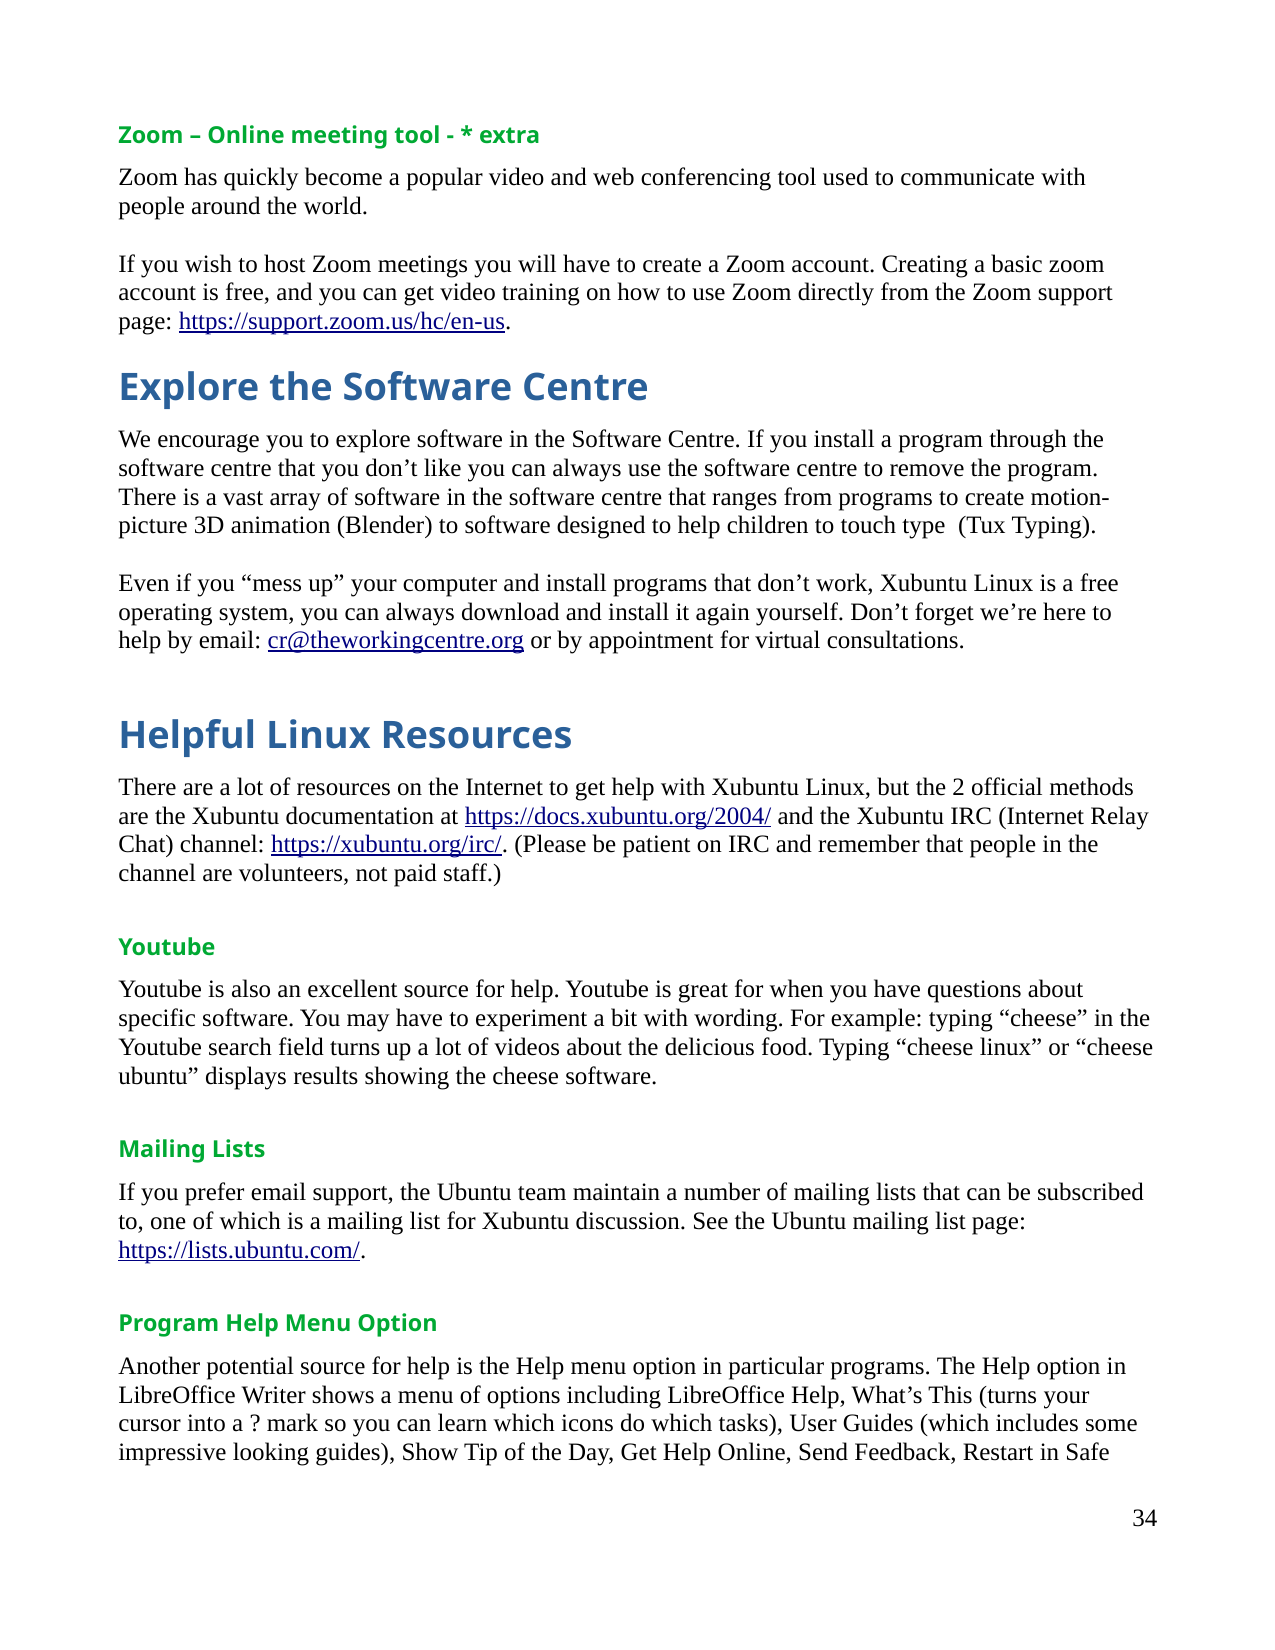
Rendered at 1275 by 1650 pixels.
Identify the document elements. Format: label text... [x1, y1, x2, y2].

subtitle Program Help Menu Option [118, 1307, 1157, 1338]
text If you wish to host Zoom meetings you will have to create a Zoom account. Creating a basic zoom account is free, and you can get video training on how to use Zoom directly from the Zoom support page: https://support.zoom.us/hc/en-us. [118, 249, 1157, 335]
subtitle Explore the Software Centre [118, 360, 1157, 412]
text There are a lot of resources on the Internet to get help with Xubuntu Linux, but the 2 official methods are the Xubuntu documentation at https://docs.xubuntu.org/2004/ and the Xubuntu IRC (Internet Relay Chat) channel: https://xubuntu.org/irc/. (Please be patient on IRC and remember that people in the channel are volunteers, not paid staff.) [118, 772, 1157, 887]
subtitle Helpful Linux Resources [118, 708, 1157, 759]
text Youtube is also an excellent source for help. Youtube is great for when you have questions about specific software. You may have to experiment a bit with wording. For example: typing “cheese” in the Youtube search field turns up a lot of videos about the delicious food. Typing “cheese linux” or “cheese ubuntu” displays results showing the cheese software. [118, 974, 1157, 1089]
subtitle Zoom – Online meeting tool - * extra [118, 118, 1157, 150]
text If you prefer email support, the Ubuntu team maintain a number of mailing lists that can be subscribed to, one of which is a mailing list for Xubuntu discussion. See the Ubuntu mailing list page: https://lists.ubuntu.com/. [118, 1177, 1157, 1263]
text Zoom has quickly become a popular video and web conferencing tool used to communicate with people around the world. [118, 162, 1157, 220]
text We encourage you to explore software in the Software Centre. If you install a program through the software centre that you don’t like you can always use the software centre to remove the program. There is a vast array of software in the software centre that ranges from programs to create motion-picture 3D animation (Blender) to software designed to help children to touch type (Tux Typing). [118, 424, 1157, 539]
subtitle Mailing Lists [118, 1133, 1157, 1165]
subtitle Youtube [118, 930, 1157, 962]
text Even if you “mess up” your computer and install programs that don’t work, Xubuntu Linux is a free operating system, you can always download and install it again yourself. Don’t forget we’re here to help by email: cr@theworkingcentre.org or by appointment for virtual consultations. [118, 568, 1157, 654]
text Another potential source for help is the Help menu option in particular programs. The Help option in LibreOffice Writer shows a menu of options including LibreOffice Help, What’s This (turns your cursor into a ? mark so you can learn which icons do which tasks), User Guides (which includes some impressive looking guides), Show Tip of the Day, Get Help Online, Send Feedback, Restart in Safe [118, 1351, 1157, 1466]
